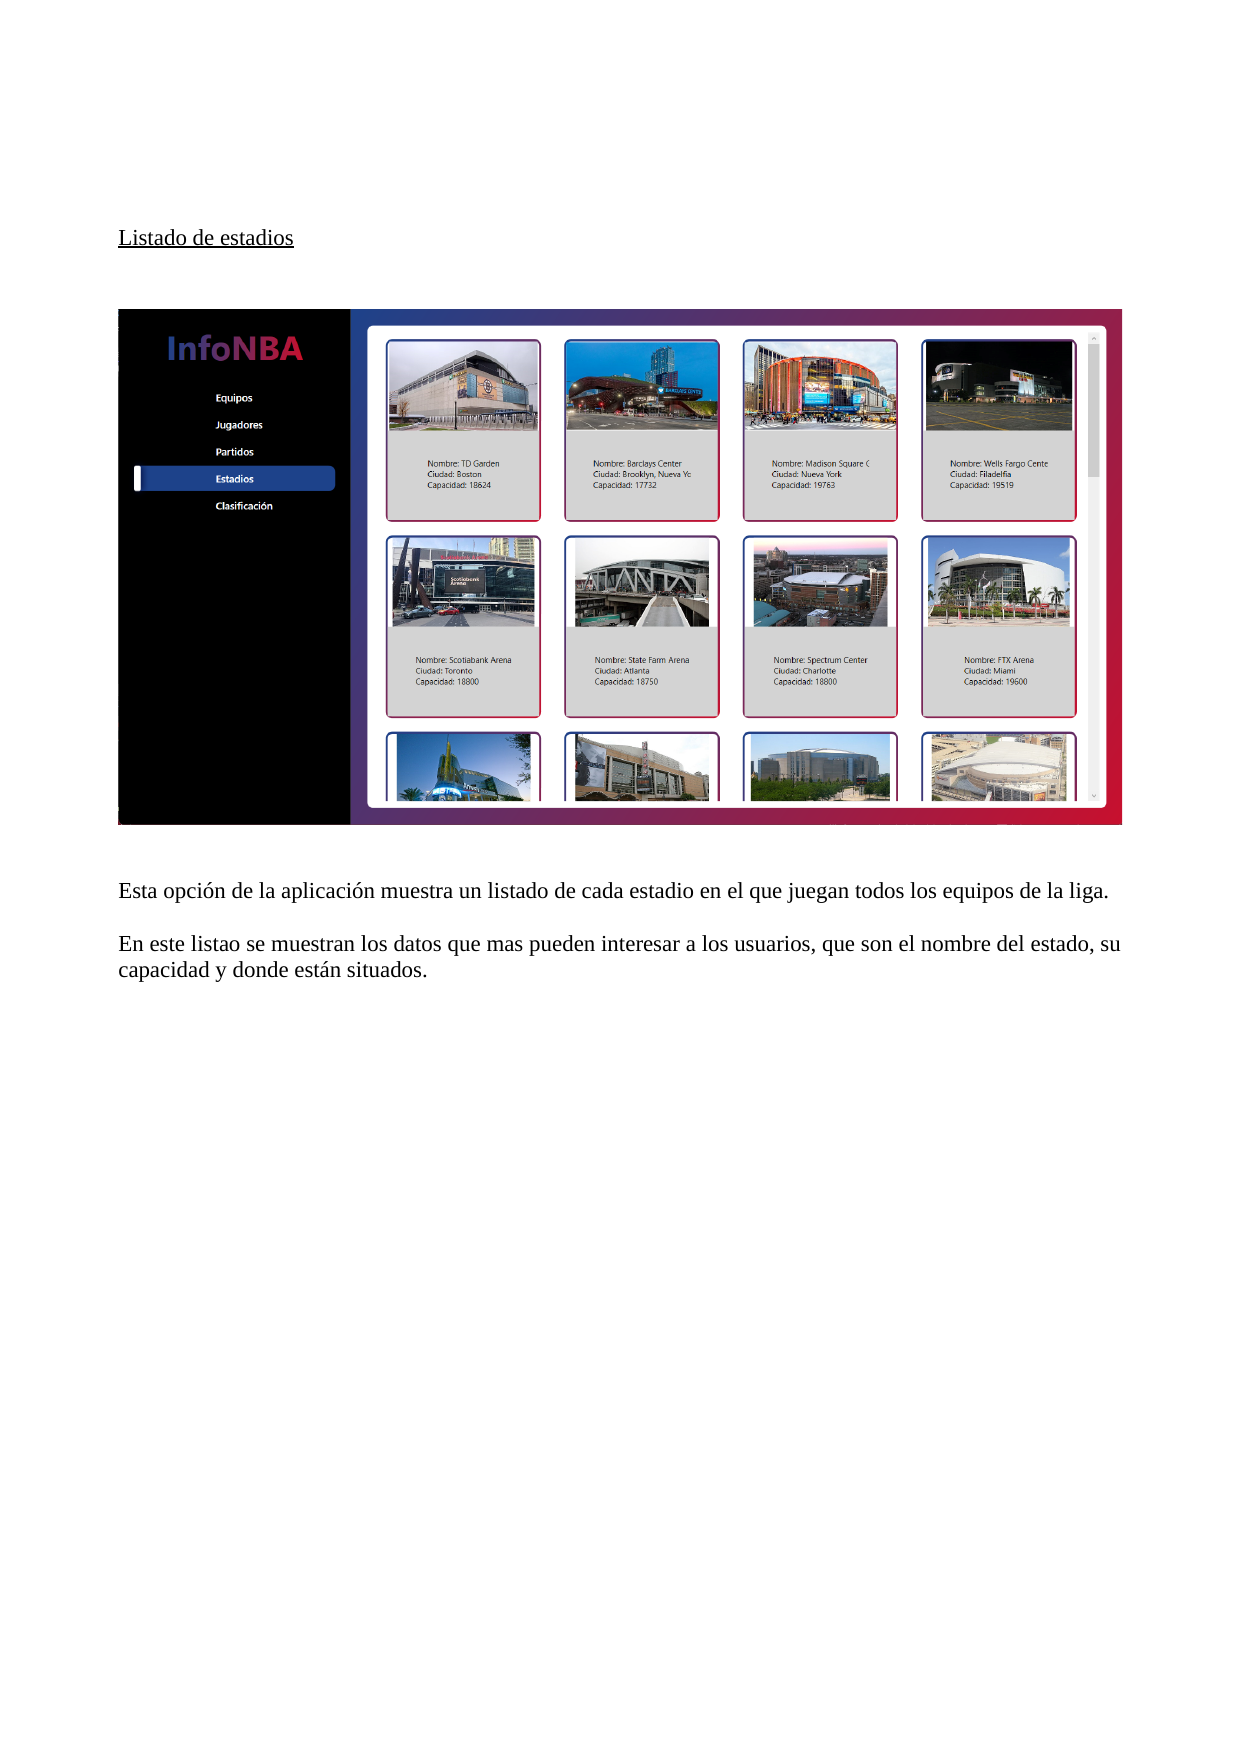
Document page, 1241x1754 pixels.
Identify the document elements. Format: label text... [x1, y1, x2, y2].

text Esta opción de la aplicación muestra un listado de cada estadio en el que juegan todos los equipos de la liga. [118, 877, 1122, 904]
picture [118, 309, 1123, 825]
text Listado de estadios [118, 223, 1122, 250]
text En este listao se muestran los datos que mas pueden interesar a los usuarios, que son el nombre del estado, su capacidad y donde están situados. [118, 930, 1122, 983]
